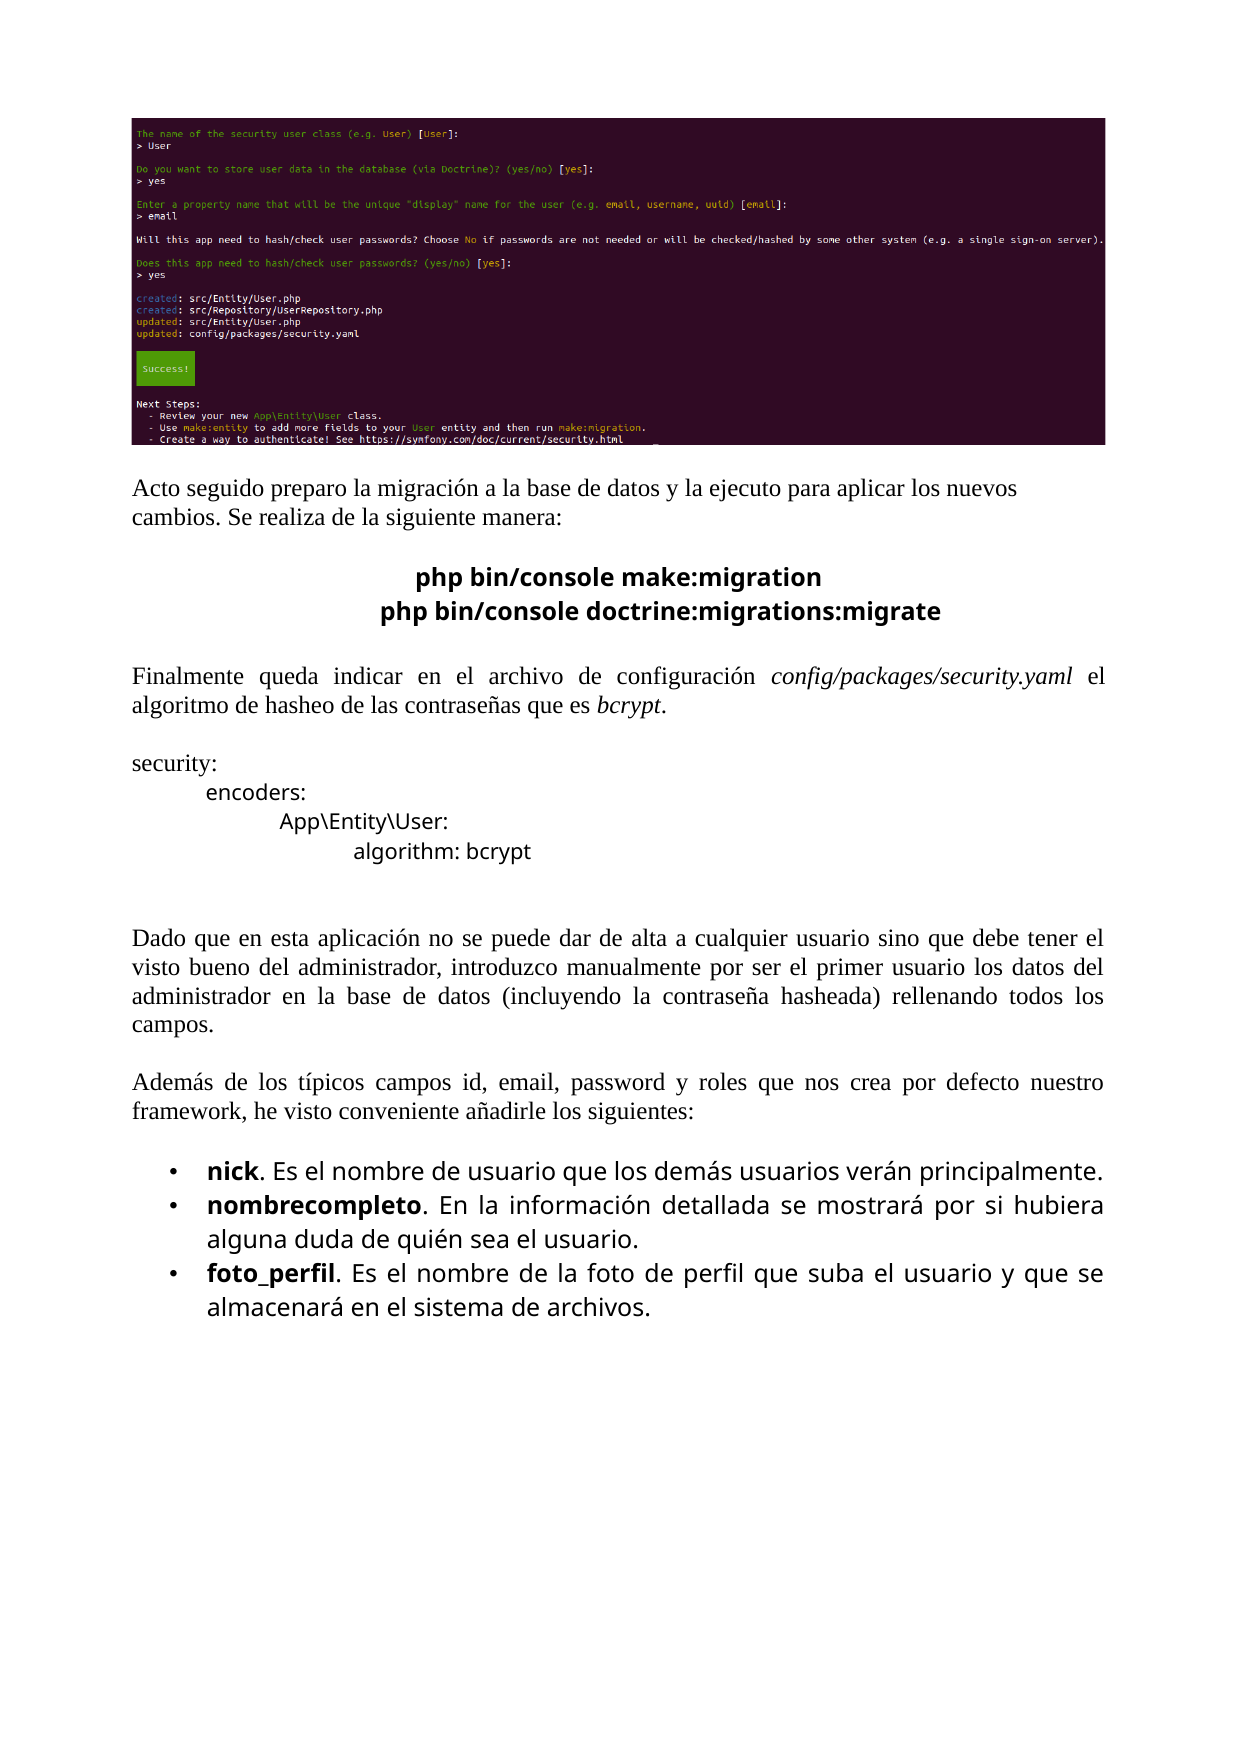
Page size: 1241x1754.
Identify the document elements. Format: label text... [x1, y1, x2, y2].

text Acto seguido preparo la migración a la base de datos y la ejecuto para aplicar los nuevos cambios. Se realiza de la siguiente manera: [132, 473, 1106, 531]
picture [131, 118, 1106, 445]
text Además de los típicos campos id, email, password y roles que nos crea por defecto nuestro framework, he visto conveniente añadirle los siguientes: [132, 1067, 1106, 1124]
text Dado que en esta aplicación no se puede dar de alta a cualquier usuario sino que debe tener el visto bueno del administrador, introduzco manualmente por ser el primer usuario los datos del administrador en la base de datos (incluyendo la contraseña hasheada) rellenando todos los campos. [132, 923, 1106, 1038]
text App\Entity\User: [132, 806, 1106, 836]
text php bin/console make:migration [132, 559, 1106, 593]
list nick. Es el nombre de usuario que los demás usuarios verán principalmente. [169, 1153, 1106, 1187]
list foto_perfil. Es el nombre de la foto de perfil que suba el usuario y que se almacenará en el sistema de archivos. [169, 1256, 1106, 1324]
list nombrecompleto. En la información detallada se mostrará por si hubiera alguna duda de quién sea el usuario. [169, 1187, 1106, 1256]
text algorithm: bcrypt [132, 836, 1106, 866]
text security: [132, 748, 1106, 776]
text encoders: [132, 776, 1106, 806]
text Finalmente queda indicar en el archivo de configuración config/packages/security.yaml el algoritmo de hasheo de las contraseñas que es bcrypt. [132, 661, 1106, 719]
text php bin/console doctrine:migrations:migrate [132, 593, 1106, 627]
